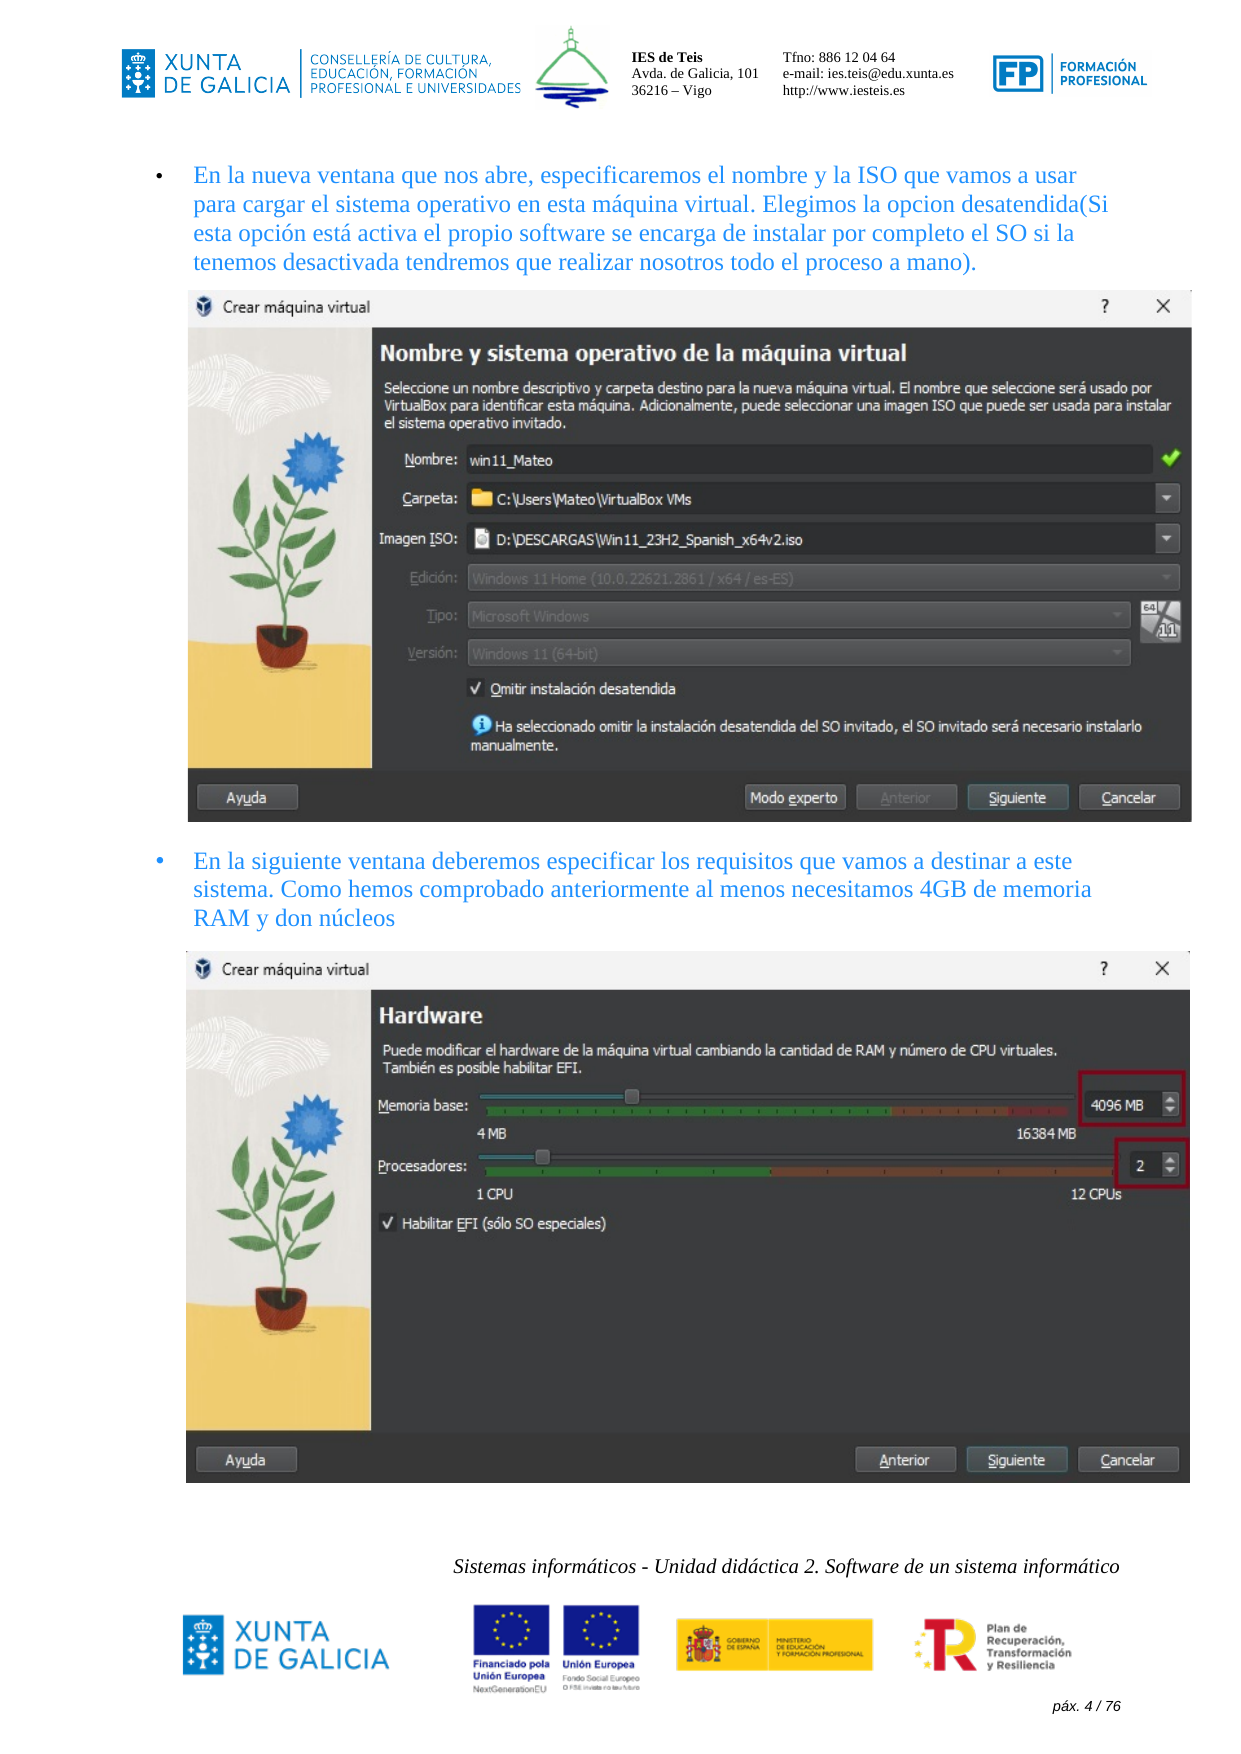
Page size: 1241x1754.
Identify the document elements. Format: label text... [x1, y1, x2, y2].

picture [186, 951, 1190, 1483]
list En la siguiente ventana deberemos especificar los requisitos que vamos a destinar a este sistema. Como hemos comprobado anteriormente al menos necesitamos 4GB de memoria RAM y don núcleos [156, 846, 1122, 932]
picture [534, 25, 611, 110]
picture [182, 1593, 1085, 1700]
picture [989, 50, 1153, 97]
picture [187, 290, 1192, 822]
list En la nueva ventana que nos abre, especificaremos el nombre y la ISO que vamos a usar para cargar el sistema operativo en esta máquina virtual. Elegimos la opcion desatendida(Si esta opción está activa el propio software se encarga de instalar por completo el SO si la tenemos desactivada tendremos que realizar nosotros todo el proceso a mano). [156, 160, 1122, 275]
picture [121, 49, 521, 98]
